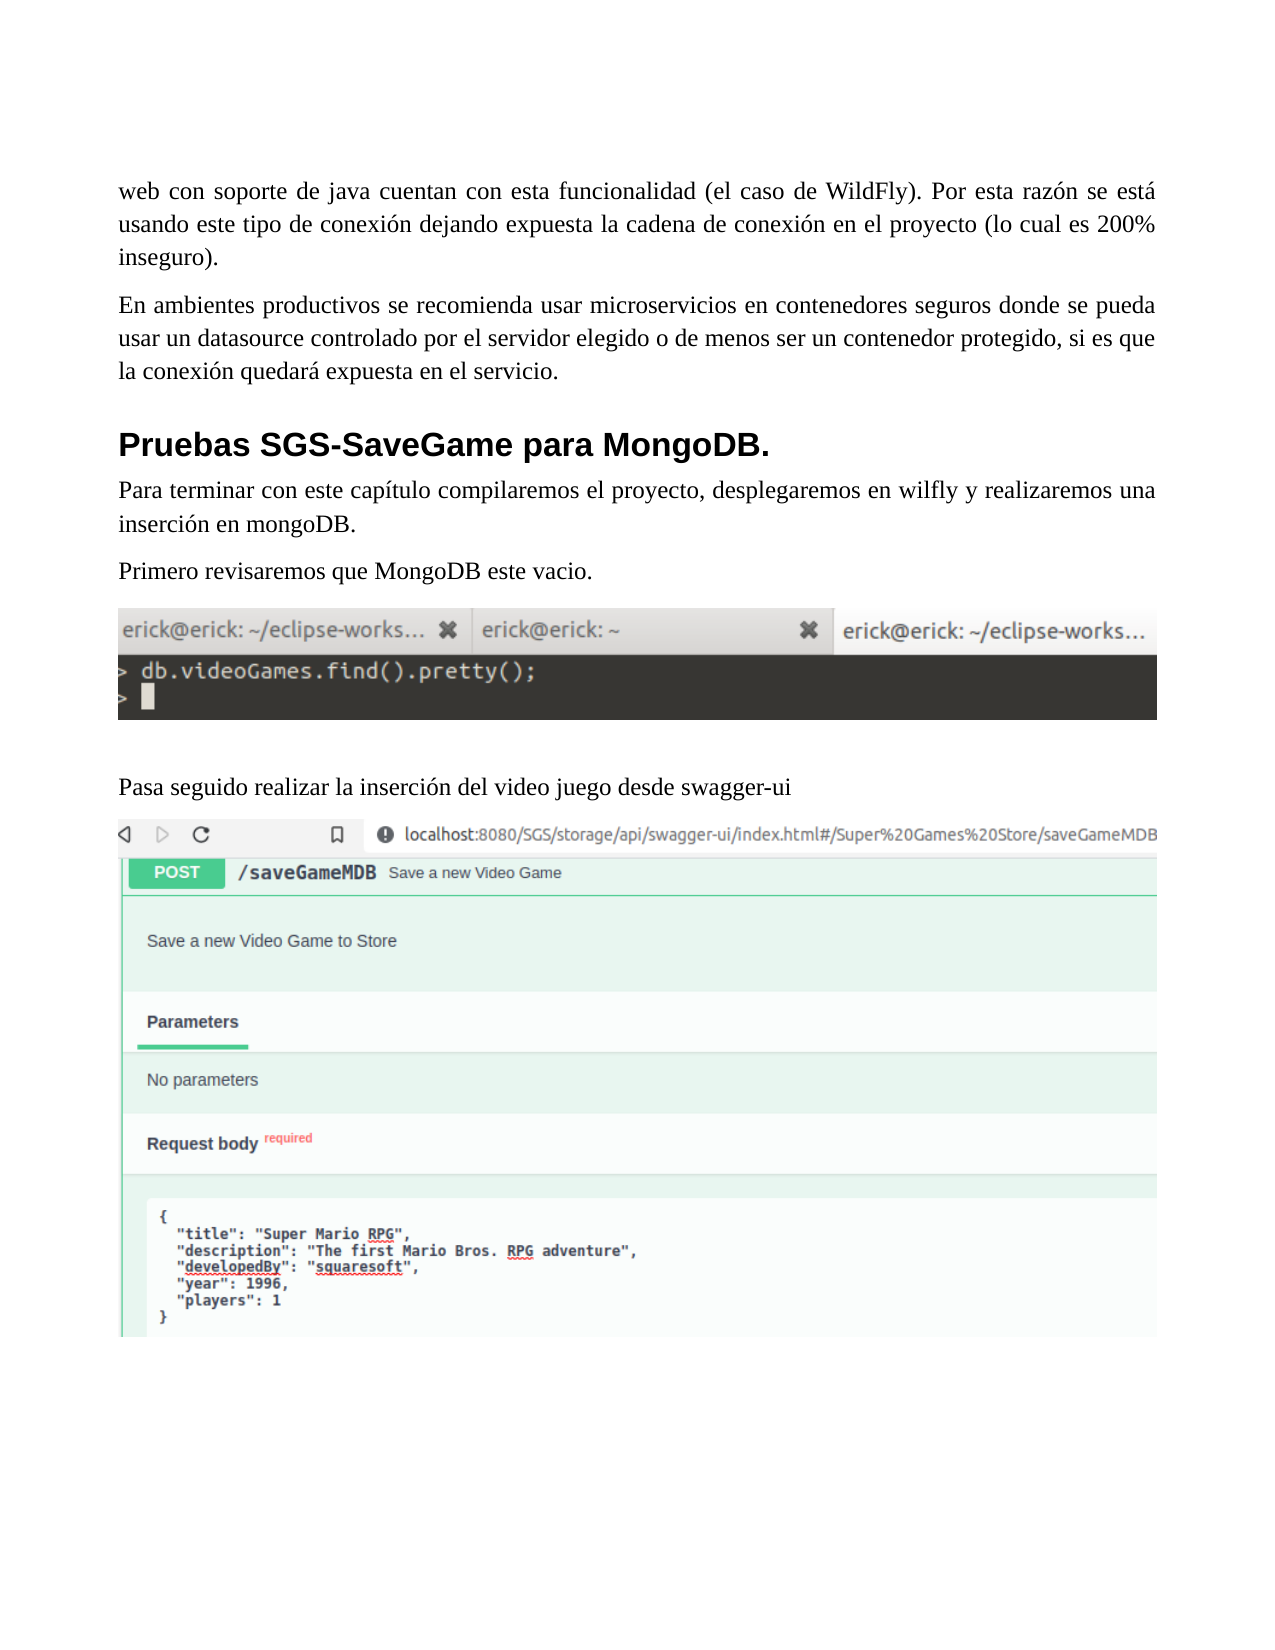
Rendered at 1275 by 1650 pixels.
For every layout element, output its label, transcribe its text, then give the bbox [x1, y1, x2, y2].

text Para terminar con este capítulo compilaremos el proyecto, desplegaremos en wilfly y realizaremos una inserción en mongoDB. [118, 476, 1157, 537]
text Pasa seguido realizar la inserción del video juego desde swagger-ui [118, 772, 1157, 801]
picture [118, 608, 1157, 720]
text Primero revisaremos que MongoDB este vacio. [118, 556, 1157, 585]
text En ambientes productivos se recomienda usar microservicios en contenedores seguros donde se pueda usar un datasource controlado por el servidor elegido o de menos ser un contenedor protegido, si es que la conexión quedará expuesta en el servicio. [118, 290, 1157, 385]
picture [118, 819, 1157, 1337]
text web con soporte de java cuentan con esta funcionalidad (el caso de WildFly). Por esta razón se está usando este tipo de conexión dejando expuesta la cadena de conexión en el proyecto (lo cual es 200% inseguro). [118, 176, 1157, 271]
subtitle Pruebas SGS-SaveGame para MongoDB. [118, 424, 1157, 463]
